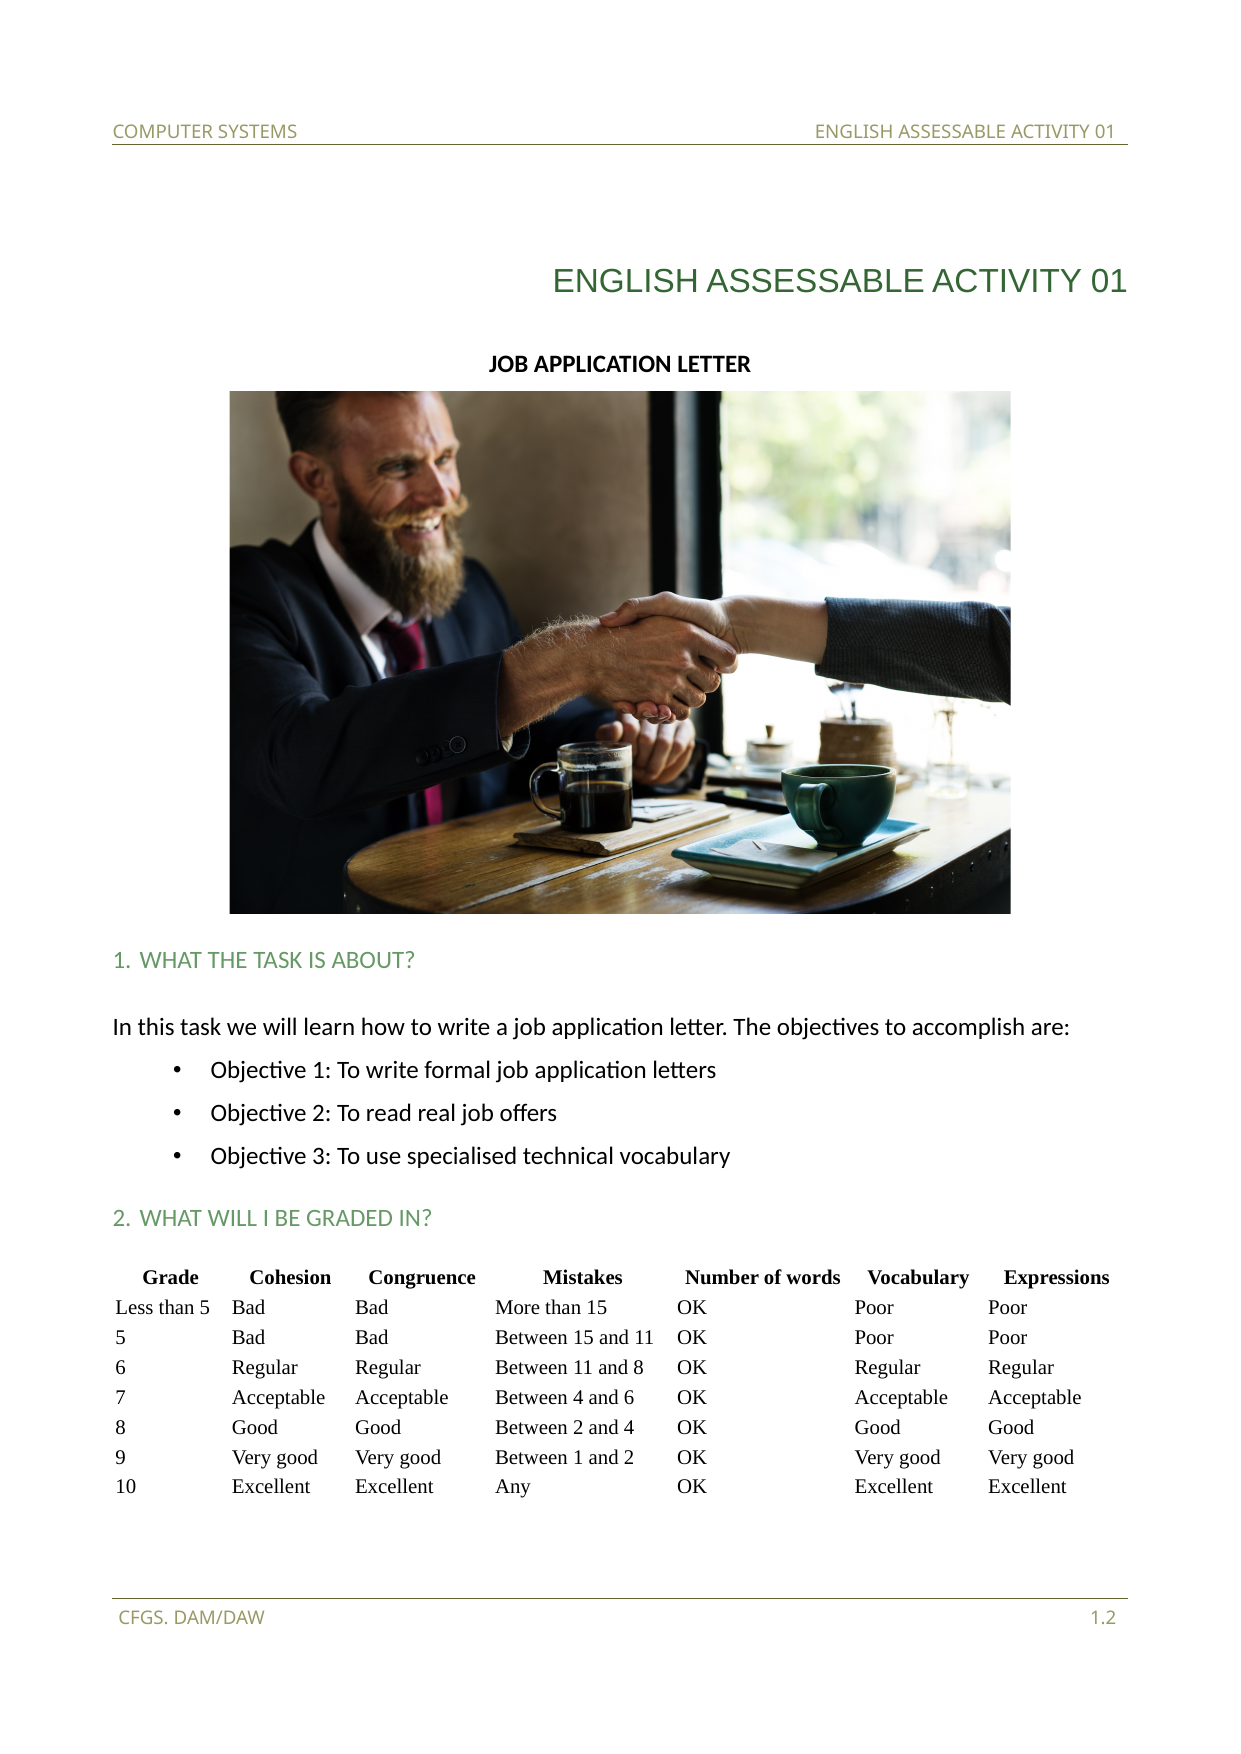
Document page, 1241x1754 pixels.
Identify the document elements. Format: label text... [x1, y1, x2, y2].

table_cell Bad [229, 1292, 352, 1322]
table_cell Between 15 and 11 [492, 1322, 674, 1352]
table_cell OK [674, 1472, 851, 1501]
table_cell OK [674, 1442, 851, 1472]
table_cell Poor [985, 1322, 1128, 1352]
table_cell Good [985, 1412, 1128, 1442]
table_cell 8 [112, 1412, 229, 1442]
table_cell Regular [352, 1352, 492, 1382]
table_cell Any [492, 1472, 674, 1501]
table_header Grade [112, 1262, 229, 1292]
table_cell Between 11 and 8 [492, 1352, 674, 1382]
table_cell More than 15 [492, 1292, 674, 1322]
table_cell Between 4 and 6 [492, 1382, 674, 1412]
table_header Cohesion [229, 1262, 352, 1292]
table_cell Excellent [851, 1472, 985, 1501]
table_header Number of words [674, 1262, 851, 1292]
table_cell 6 [112, 1352, 229, 1382]
text English Assessable Activity 01 [112, 261, 1128, 300]
table_cell Acceptable [229, 1382, 352, 1412]
table_cell OK [674, 1382, 851, 1412]
table_cell Less than 5 [112, 1292, 229, 1322]
table_cell Very good [985, 1442, 1128, 1472]
subtitle What the task is about? [112, 944, 1128, 975]
table_cell Poor [851, 1292, 985, 1322]
table_cell Bad [352, 1292, 492, 1322]
list Objective 3: To use specialised technical vocabulary [173, 1140, 1128, 1170]
list Objective 2: To read real job offers [173, 1097, 1128, 1127]
table_cell OK [674, 1292, 851, 1322]
table_cell Good [851, 1412, 985, 1442]
table_header Congruence [352, 1262, 492, 1292]
table_cell Very good [851, 1442, 985, 1472]
table_cell 5 [112, 1322, 229, 1352]
text JOB APPLICATION LETTER [112, 348, 1128, 379]
table_cell Poor [985, 1292, 1128, 1322]
table_cell Excellent [229, 1472, 352, 1501]
table_cell Between 1 and 2 [492, 1442, 674, 1472]
table_cell Good [229, 1412, 352, 1442]
table_cell Acceptable [985, 1382, 1128, 1412]
table_cell Regular [229, 1352, 352, 1382]
subtitle What will I be graded in? [112, 1202, 1128, 1232]
picture [229, 391, 1011, 914]
table_cell 9 [112, 1442, 229, 1472]
table_cell Acceptable [352, 1382, 492, 1412]
table_cell Poor [851, 1322, 985, 1352]
table_cell OK [674, 1412, 851, 1442]
table_cell OK [674, 1322, 851, 1352]
table_cell Excellent [352, 1472, 492, 1501]
table_cell Good [352, 1412, 492, 1442]
table_cell Bad [352, 1322, 492, 1352]
list Objective 1: To write formal job application letters [173, 1054, 1128, 1084]
table_cell 10 [112, 1472, 229, 1501]
table_cell Acceptable [851, 1382, 985, 1412]
table_cell Regular [985, 1352, 1128, 1382]
table_cell Between 2 and 4 [492, 1412, 674, 1442]
table_cell 7 [112, 1382, 229, 1412]
table_header Mistakes [492, 1262, 674, 1292]
table_cell Regular [851, 1352, 985, 1382]
table_cell Very good [352, 1442, 492, 1472]
table_cell OK [674, 1352, 851, 1382]
table_header Expressions [985, 1262, 1128, 1292]
table_cell Excellent [985, 1472, 1128, 1501]
table_header Vocabulary [851, 1262, 985, 1292]
table_cell Bad [229, 1322, 352, 1352]
table_cell Very good [229, 1442, 352, 1472]
text In this task we will learn how to write a job application letter. The objectives to accomplish are: [112, 1011, 1128, 1042]
